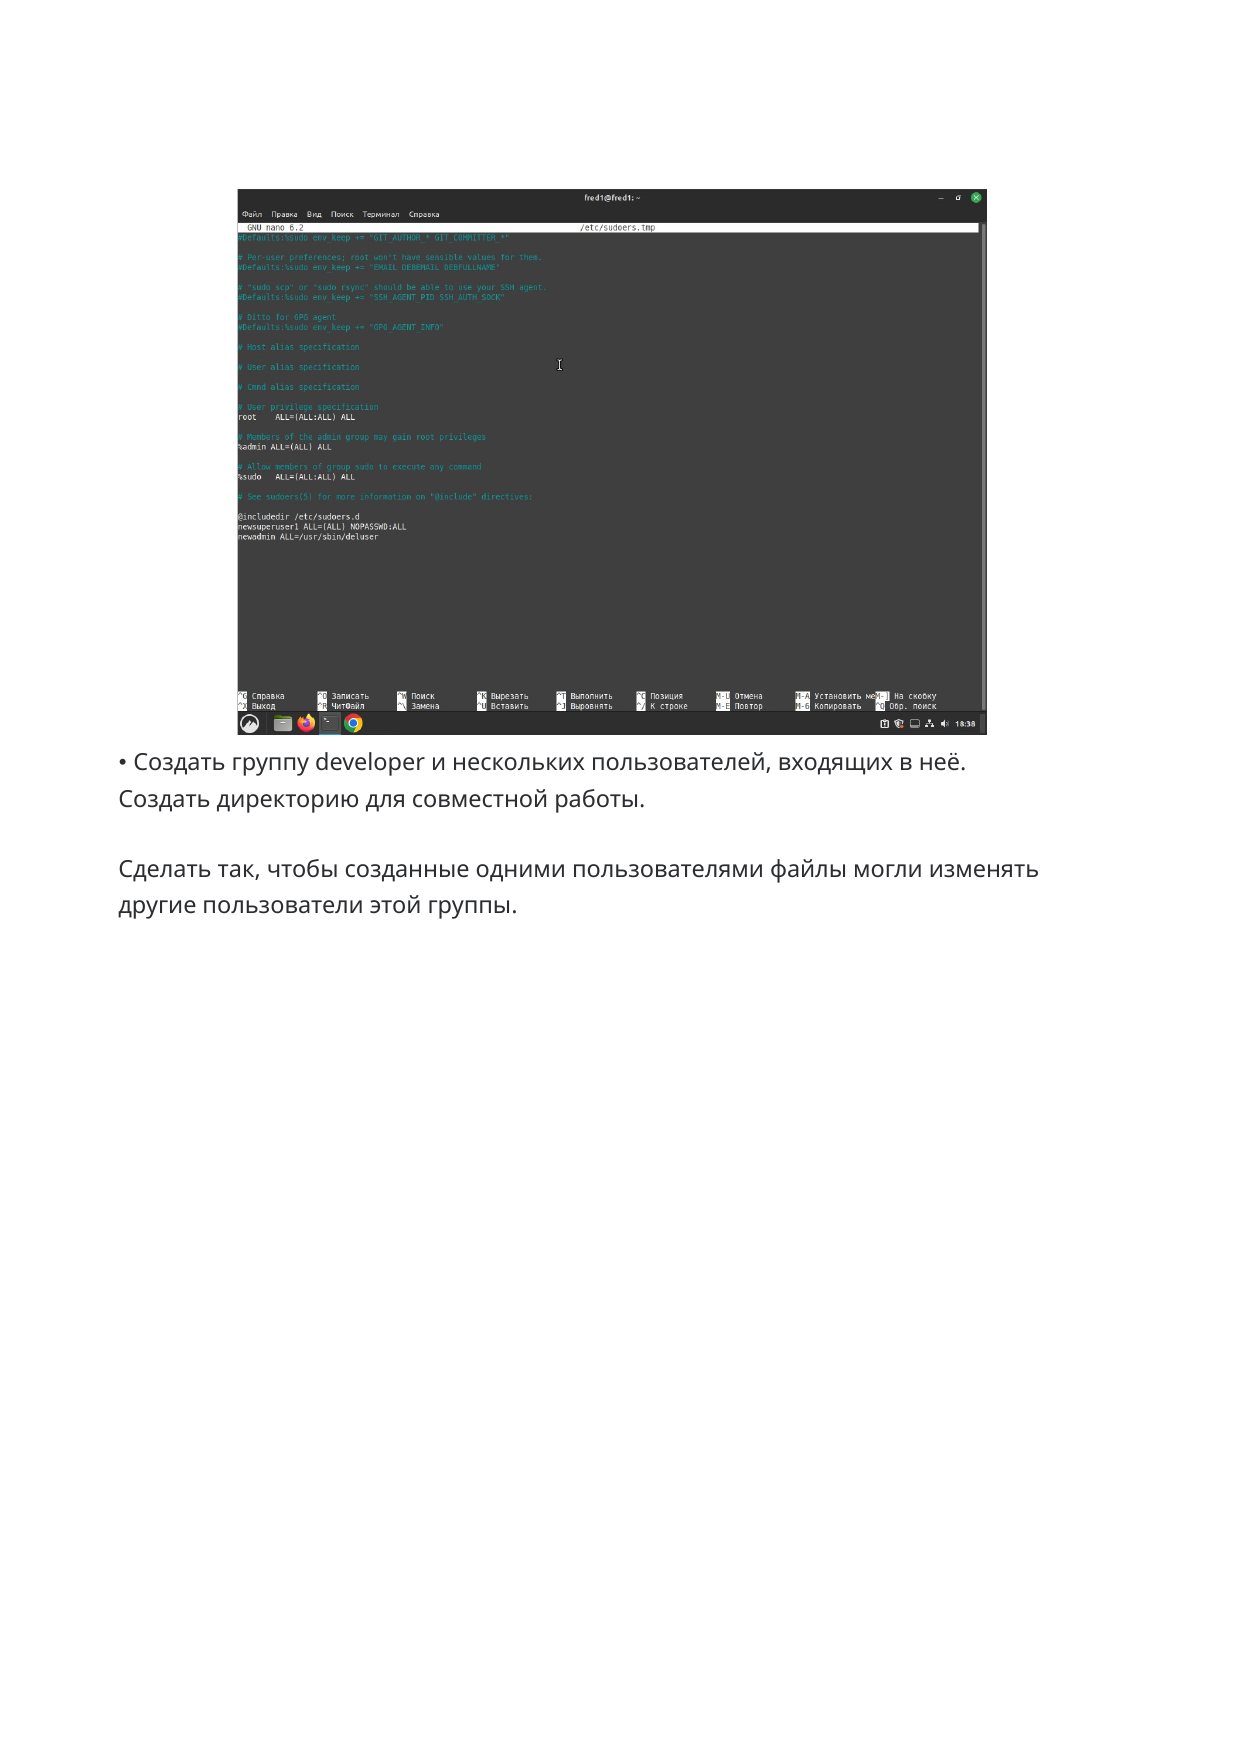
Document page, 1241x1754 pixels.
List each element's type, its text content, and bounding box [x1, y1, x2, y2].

text Сделать так, чтобы созданные одними пользователями файлы могли изменять другие пользователи этой группы. [118, 852, 1122, 921]
text • Создать группу developer и нескольких пользователей, входящих в неё. Создать директорию для совместной работы. [118, 746, 1122, 814]
picture [237, 189, 987, 735]
